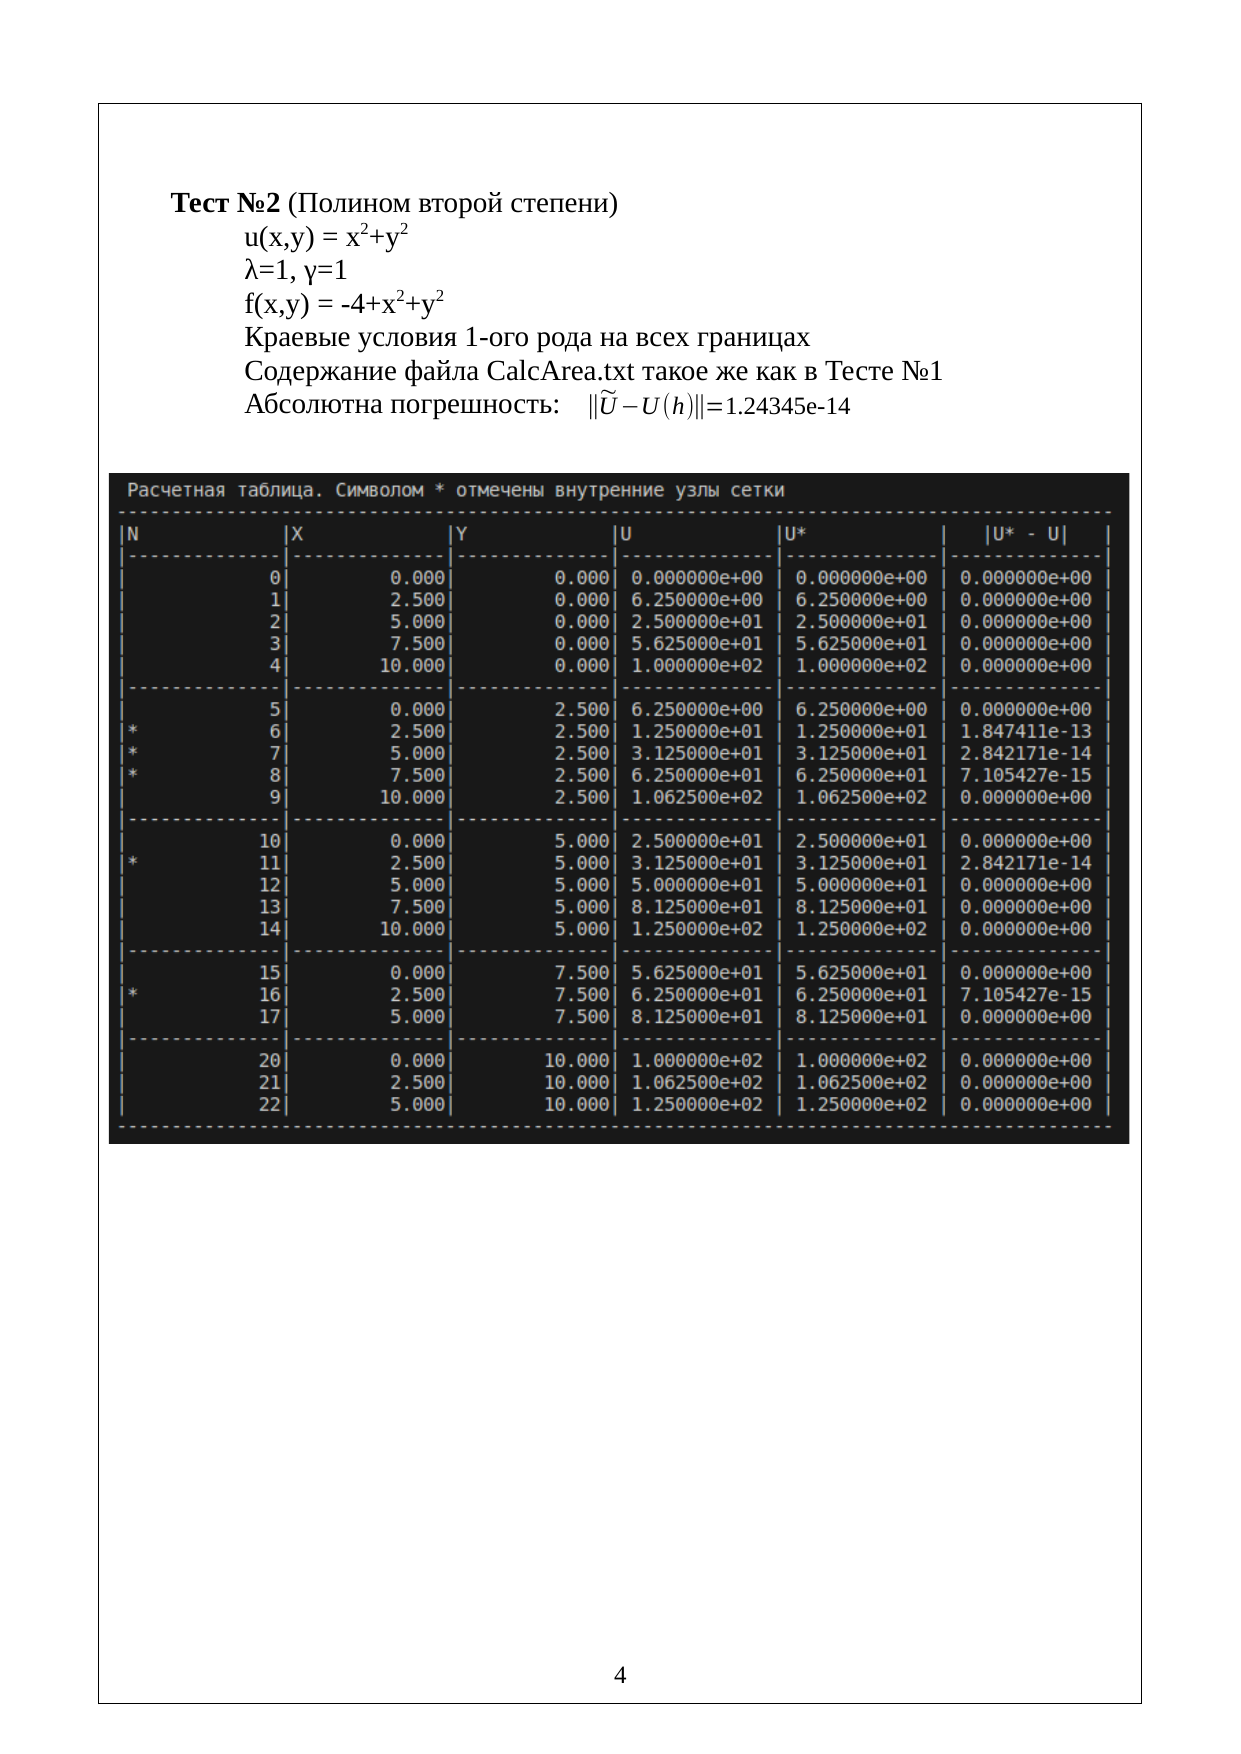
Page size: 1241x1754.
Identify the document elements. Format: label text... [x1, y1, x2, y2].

list Содержание файла CalcArea.txt такое же как в Тесте №1 [99, 353, 1137, 386]
list f(x,y) = -4+x2+y2 [99, 286, 1137, 319]
list Краевые условия 1-ого рода на всех границах [99, 319, 1137, 353]
text u(x,y) = x2+y2 [99, 219, 1137, 252]
list Абсолютна погрешность: [99, 386, 1137, 421]
list Тест №2 (Полином второй степени) [99, 185, 1137, 219]
picture [108, 473, 1130, 1144]
list λ=1, γ=1 [99, 252, 1137, 286]
